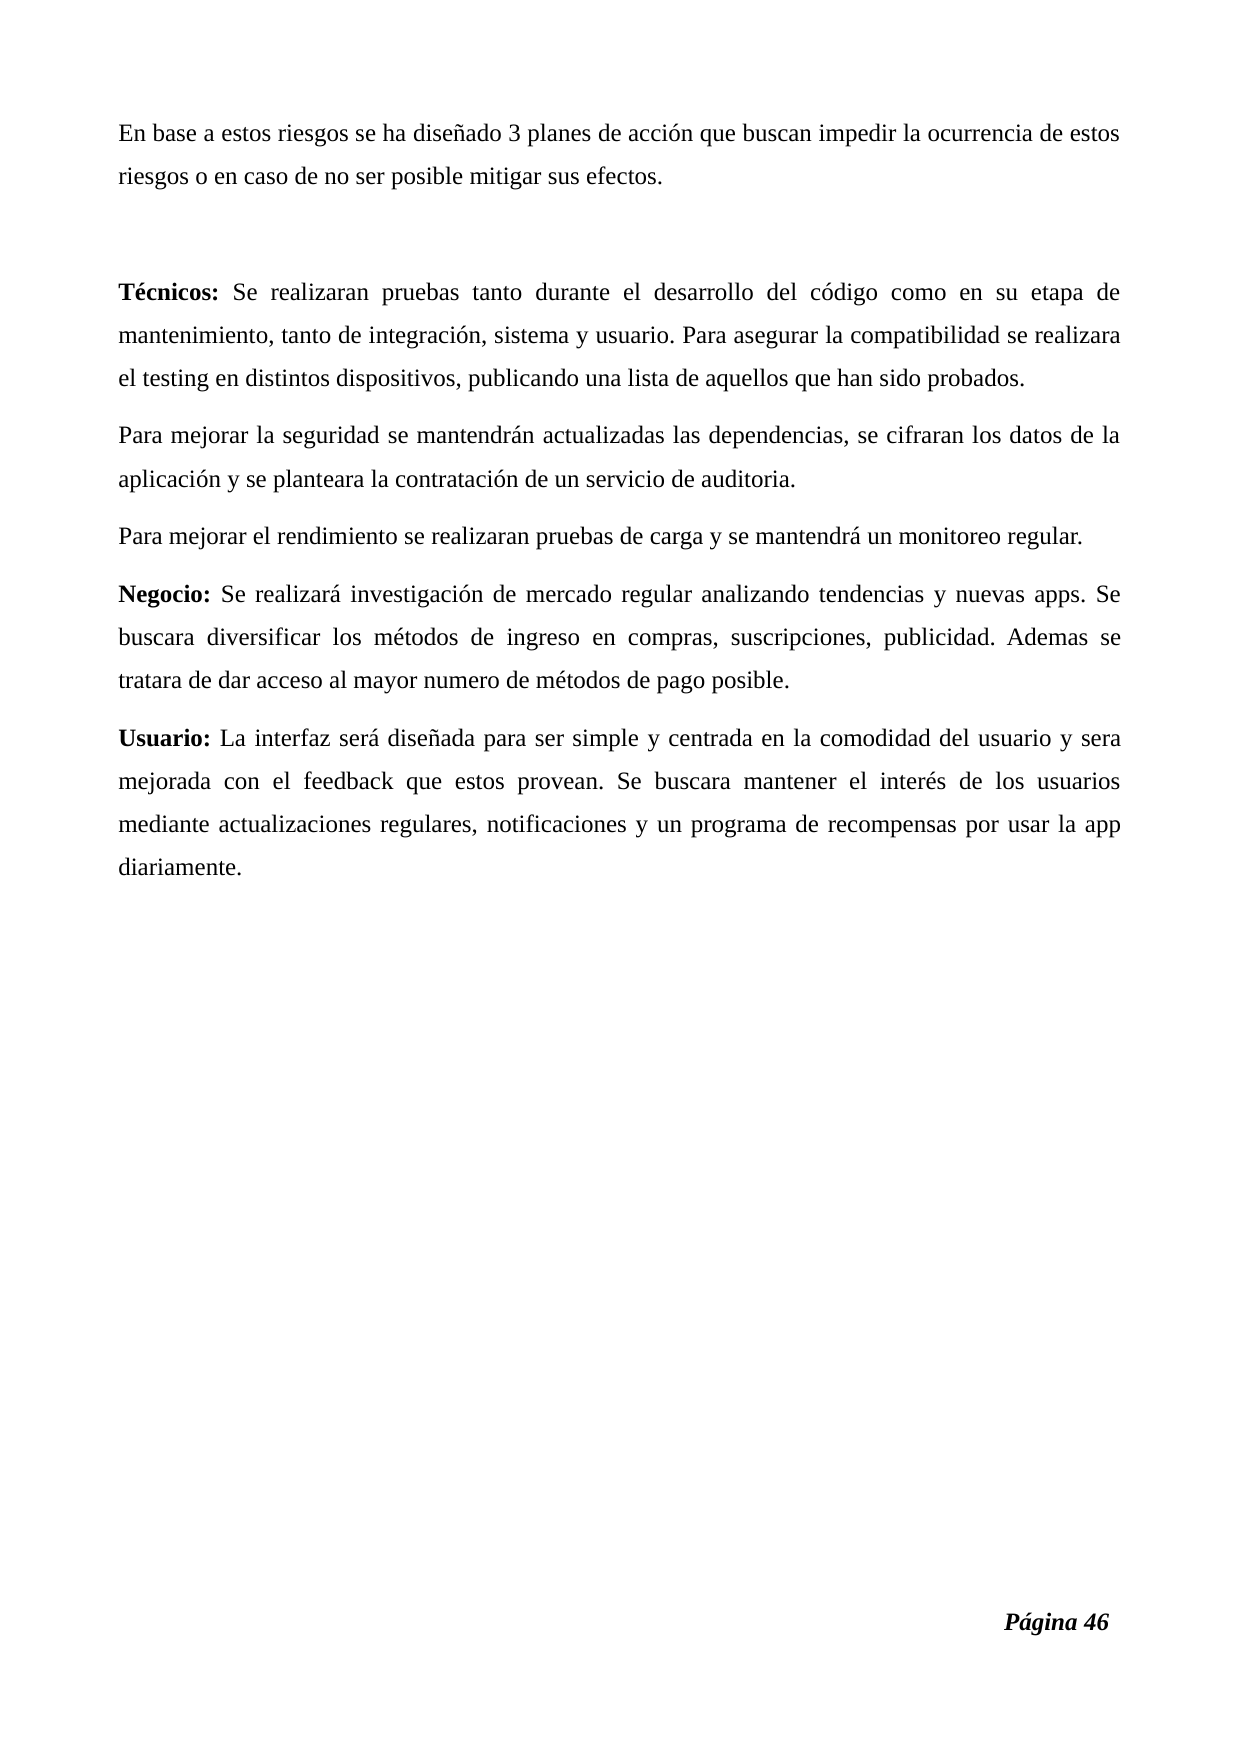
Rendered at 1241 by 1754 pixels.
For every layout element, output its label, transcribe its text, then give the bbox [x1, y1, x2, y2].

text Para mejorar el rendimiento se realizaran pruebas de carga y se mantendrá un monitoreo regular. [118, 521, 1122, 550]
text Usuario: La interfaz será diseñada para ser simple y centrada en la comodidad del usuario y sera mejorada con el feedback que estos provean. Se buscara mantener el interés de los usuarios mediante actualizaciones regulares, notificaciones y un programa de recompensas por usar la app diariamente. [118, 723, 1122, 881]
text Técnicos: Se realizaran pruebas tanto durante el desarrollo del código como en su etapa de mantenimiento, tanto de integración, sistema y usuario. Para asegurar la compatibilidad se realizara el testing en distintos dispositivos, publicando una lista de aquellos que han sido probados. [118, 277, 1122, 392]
text Negocio: Se realizará investigación de mercado regular analizando tendencias y nuevas apps. Se buscara diversificar los métodos de ingreso en compras, suscripciones, publicidad. Ademas se tratara de dar acceso al mayor numero de métodos de pago posible. [118, 579, 1122, 694]
text En base a estos riesgos se ha diseñado 3 planes de acción que buscan impedir la ocurrencia de estos riesgos o en caso de no ser posible mitigar sus efectos. [118, 118, 1122, 190]
text Para mejorar la seguridad se mantendrán actualizadas las dependencias, se cifraran los datos de la aplicación y se planteara la contratación de un servicio de auditoria. [118, 421, 1122, 492]
